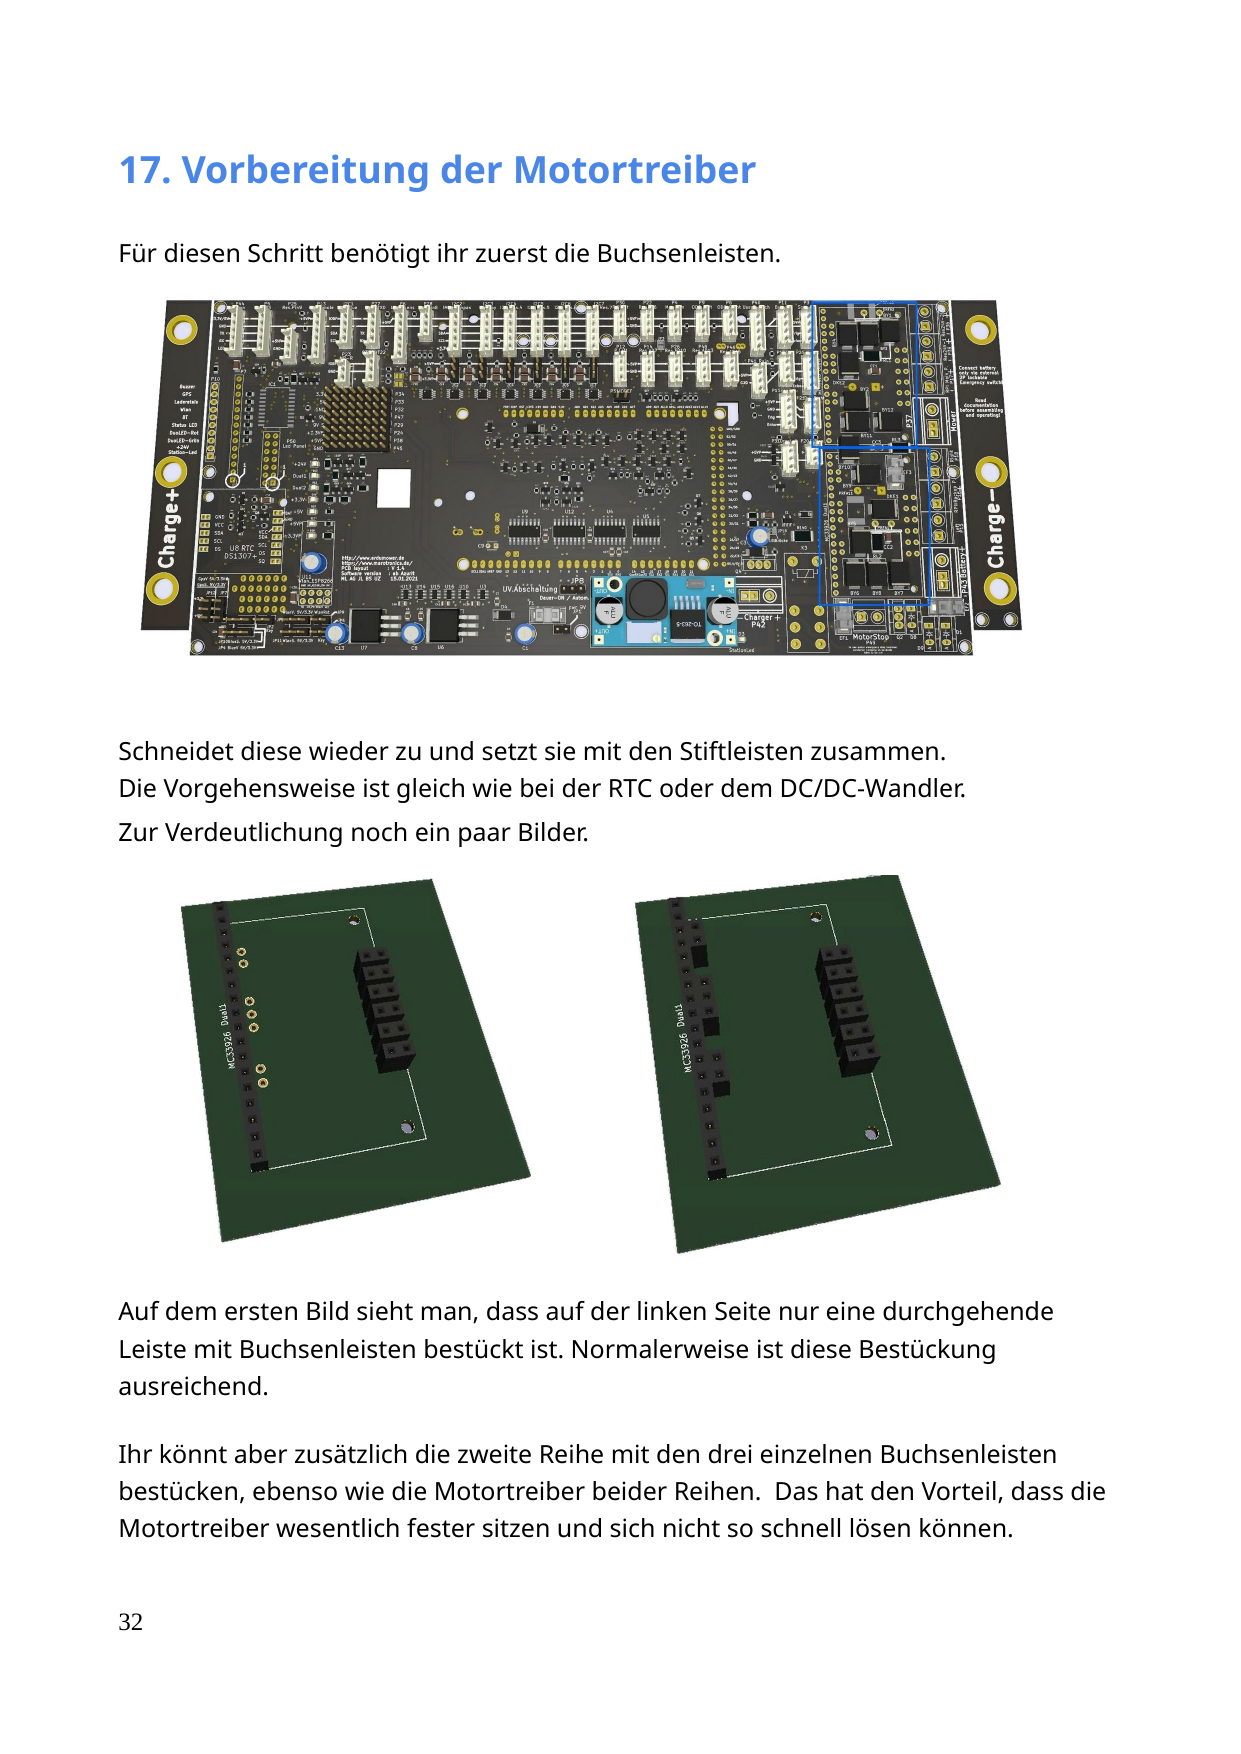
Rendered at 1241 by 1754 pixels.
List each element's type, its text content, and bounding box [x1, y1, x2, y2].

text Auf dem ersten Bild sieht man, dass auf der linken Seite nur eine durchgehende Leiste mit Buchsenleisten bestückt ist. Normalerweise ist diese Bestückung ausreichend. [118, 1291, 1122, 1403]
picture [132, 292, 1030, 660]
picture [586, 875, 1033, 1257]
subtitle 17. Vorbereitung der Motortreiber [118, 143, 1122, 194]
text Zur Verdeutlichung noch ein paar Bilder. [118, 811, 1016, 848]
picture [123, 870, 551, 1257]
text Für diesen Schritt benötigt ihr zuerst die Buchsenleisten. [118, 238, 1122, 269]
text Schneidet diese wieder zu und setzt sie mit den Stiftleisten zusammen. Die Vorgehensweise ist gleich wie bei der RTC oder dem DC/DC-Wandler. [118, 730, 1016, 805]
text Ihr könnt aber zusätzlich die zweite Reihe mit den drei einzelnen Buchsenleisten bestücken, ebenso wie die Motortreiber beider Reihen. Das hat den Vorteil, dass die Motortreiber wesentlich fester sitzen und sich nicht so schnell lösen können. [118, 1434, 1122, 1545]
